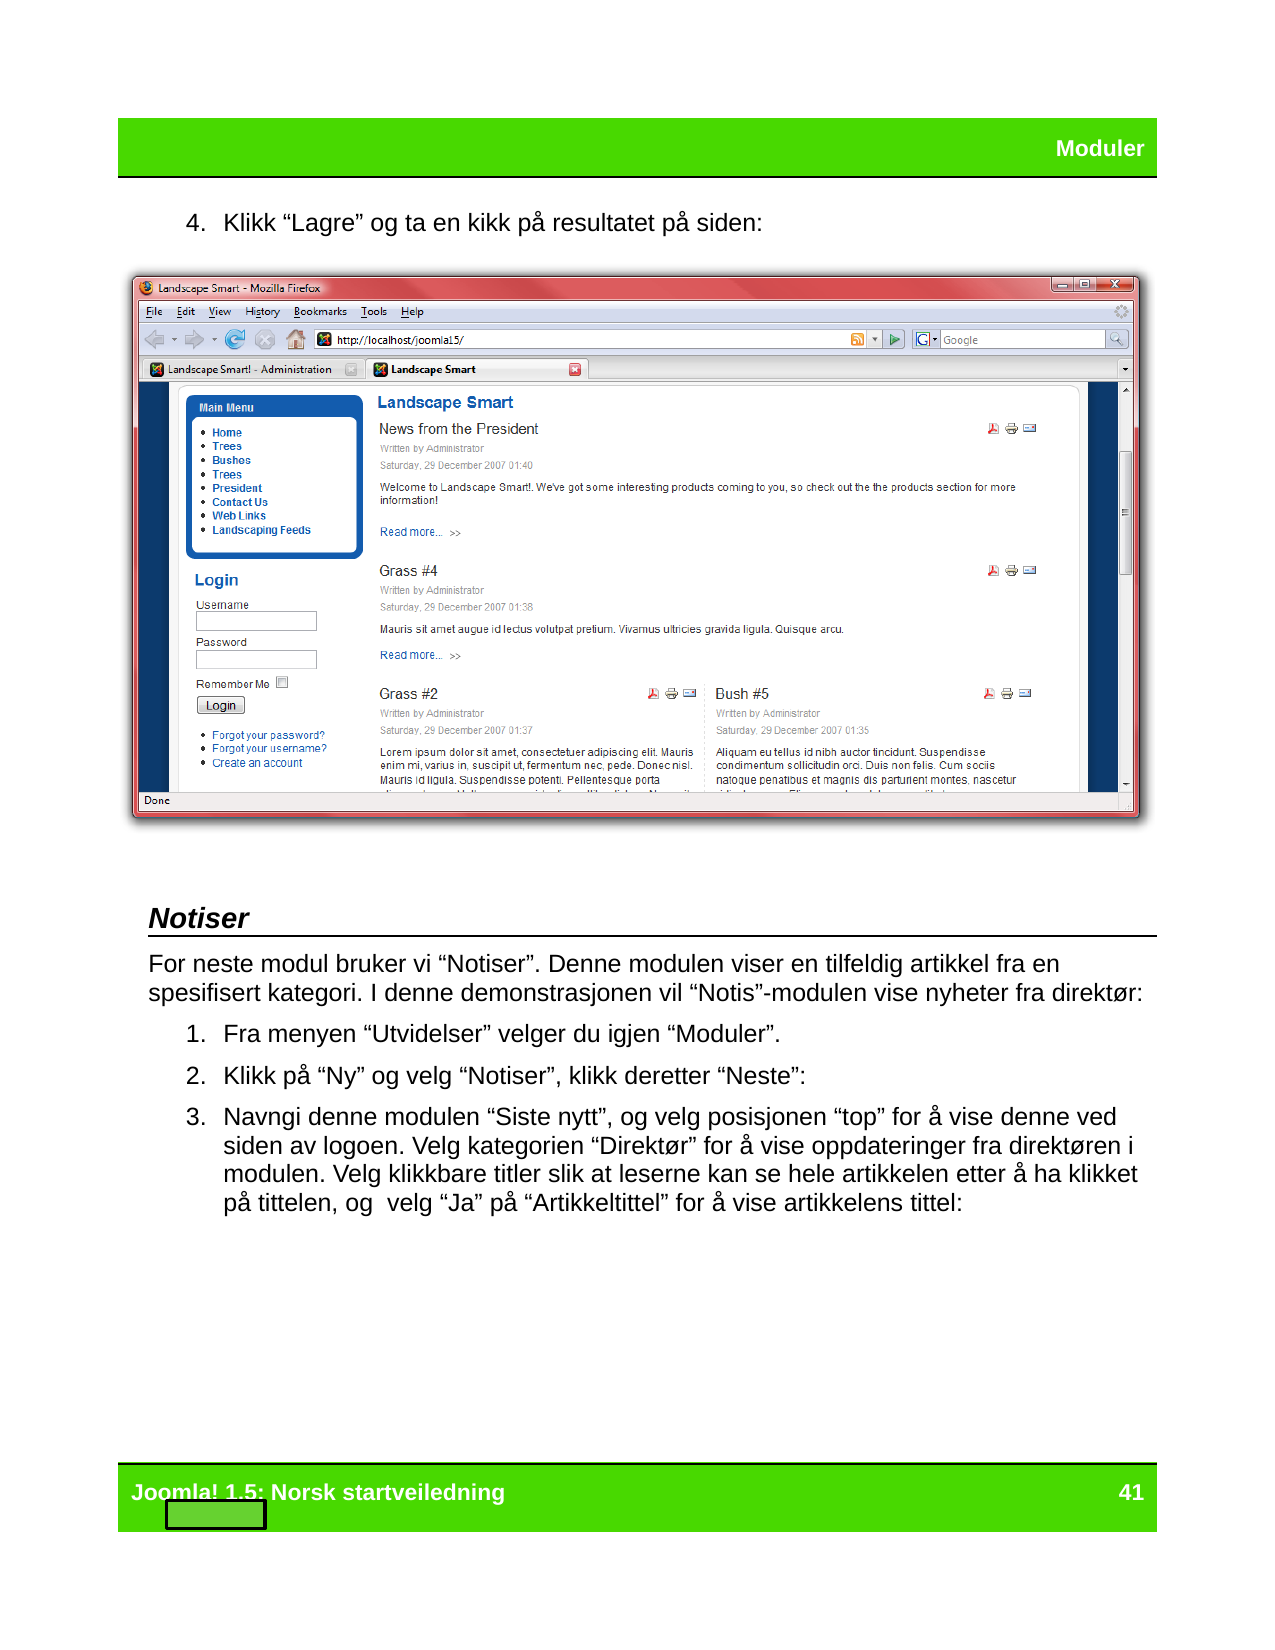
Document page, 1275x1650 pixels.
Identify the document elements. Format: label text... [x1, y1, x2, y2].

list Klikk “Lagre” og ta en kikk på resultatet på siden: [186, 208, 1157, 237]
list Fra menyen “Utvidelser” velger du igjen “Moduler”. [186, 1019, 1157, 1048]
text For neste modul bruker vi “Notiser”. Denne modulen viser en tilfeldig artikkel fra en spesifisert kategori. I denne demonstrasjonen vil “Notis”-modulen vise nyheter fra direktør: [148, 949, 1157, 1007]
list Navngi denne modulen “Siste nytt”, og velg posisjonen “top” for å vise denne ved siden av logoen. Velg kategorien “Direktør” for å vise oppdateringer fra direktøren i modulen. Velg klikkbare titler slik at leserne kan se hele artikkelen etter å ha klikket på tittelen, og velg “Ja” på “Artikkeltittel” for å vise artikkelens tittel: [186, 1102, 1157, 1217]
list Klikk på “Ny” og velg “Notiser”, klikk deretter “Neste”: [186, 1061, 1157, 1089]
picture [119, 263, 1156, 834]
subtitle Notiser [148, 901, 1157, 935]
